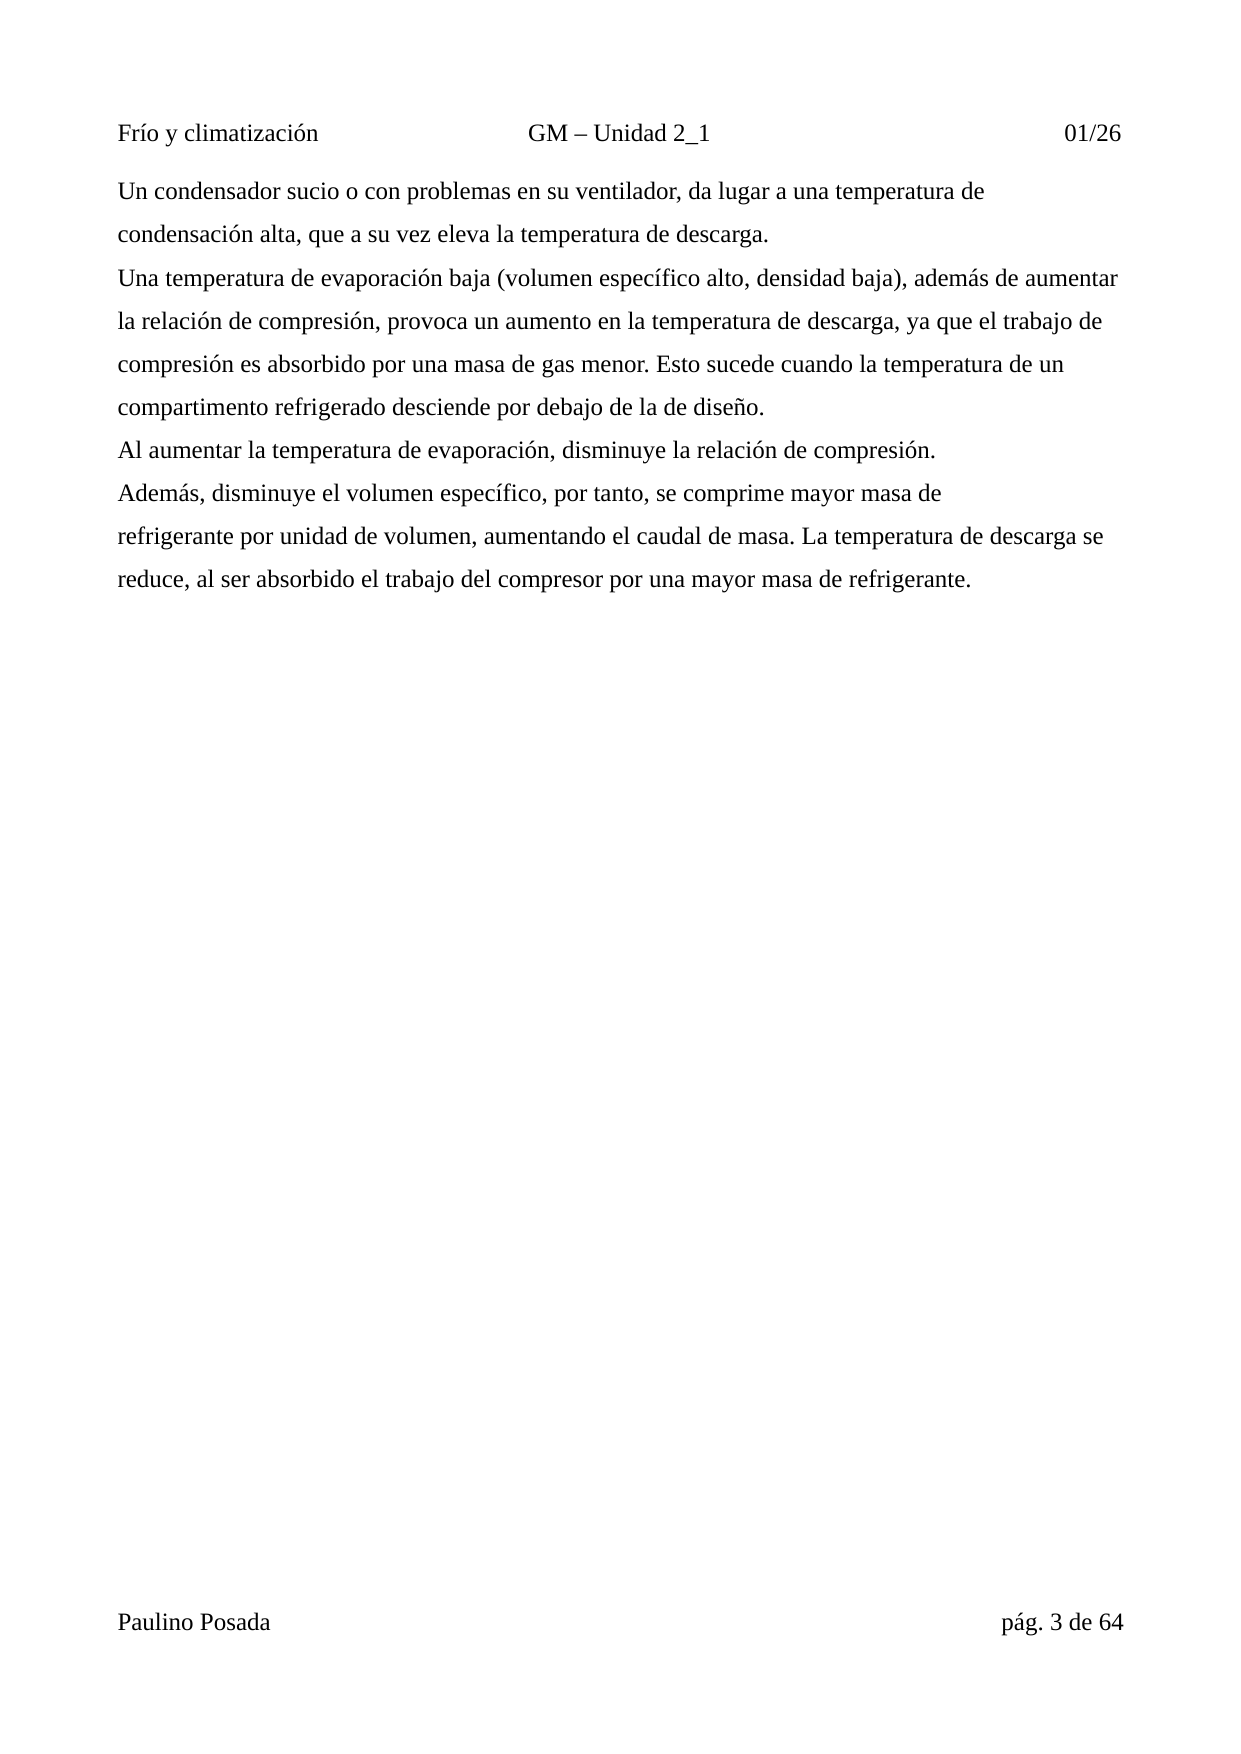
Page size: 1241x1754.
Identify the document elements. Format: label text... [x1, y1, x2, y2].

text Además, disminuye el volumen específico, por tanto, se comprime mayor masa de [117, 478, 1123, 507]
text Al aumentar la temperatura de evaporación, disminuye la relación de compresión. [117, 435, 1123, 464]
text Una temperatura de evaporación baja (volumen específico alto, densidad baja), además de aumentar la relación de compresión, provoca un aumento en la temperatura de descarga, ya que el trabajo de compresión es absorbido por una masa de gas menor. Esto sucede cuando la temperatura de un compartimento refrigerado desciende por debajo de la de diseño. [117, 263, 1123, 421]
text Un condensador sucio o con problemas en su ventilador, da lugar a una temperatura de condensación alta, que a su vez eleva la temperatura de descarga. [117, 176, 1123, 248]
text refrigerante por unidad de volumen, aumentando el caudal de masa. La temperatura de descarga se reduce, al ser absorbido el trabajo del compresor por una mayor masa de refrigerante. [117, 521, 1123, 593]
